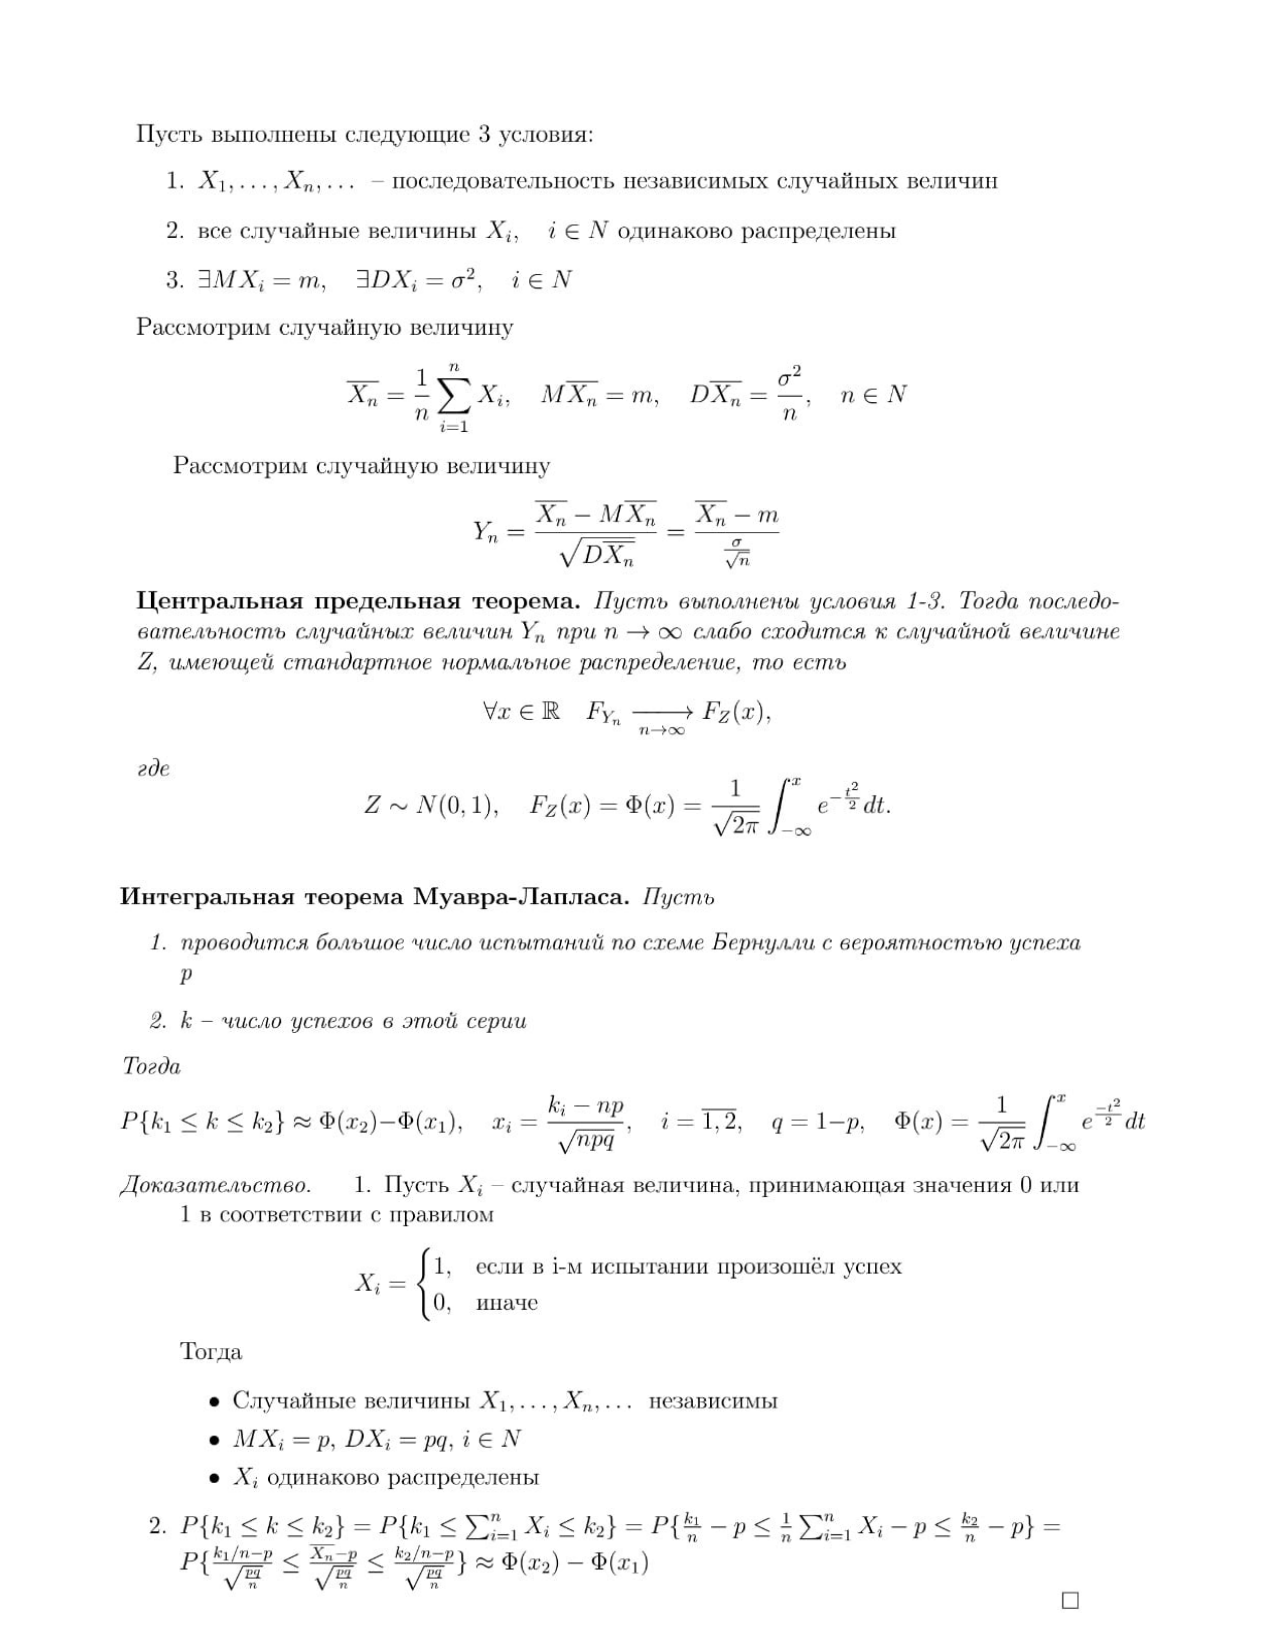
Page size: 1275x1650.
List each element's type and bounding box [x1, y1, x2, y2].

picture [118, 112, 1157, 849]
picture [115, 880, 1154, 1642]
